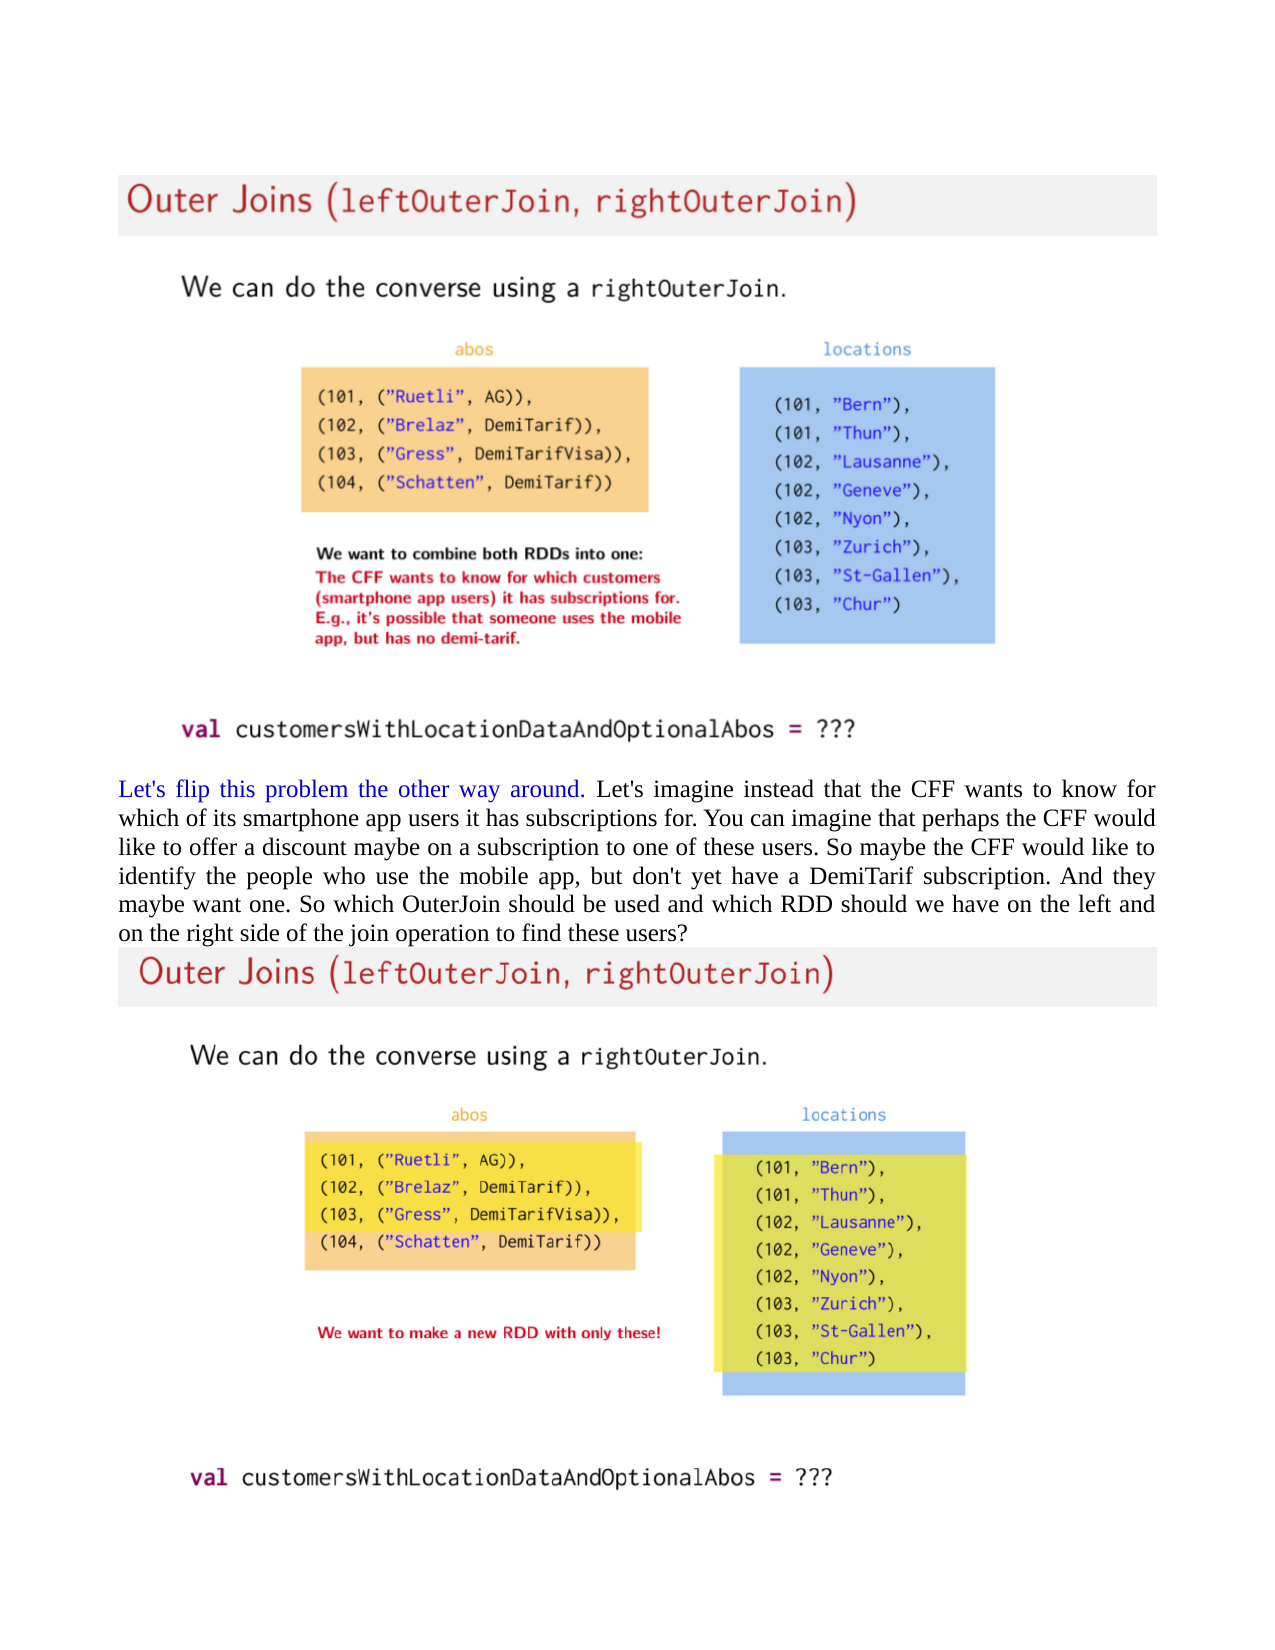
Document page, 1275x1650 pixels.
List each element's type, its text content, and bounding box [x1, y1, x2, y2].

text Let's flip this problem the other way around. Let's imagine instead that the CFF wants to know for which of its smartphone app users it has subscriptions for. You can imagine that perhaps the CFF would like to offer a discount maybe on a subscription to one of these users. So maybe the CFF would like to identify the people who use the mobile app, but don't yet have a DemiTarif subscription. And they maybe want one. So which OuterJoin should be used and which RDD should we have on the left and on the right side of the join operation to find these users? [118, 774, 1157, 947]
picture [118, 947, 1157, 1495]
picture [118, 175, 1157, 746]
